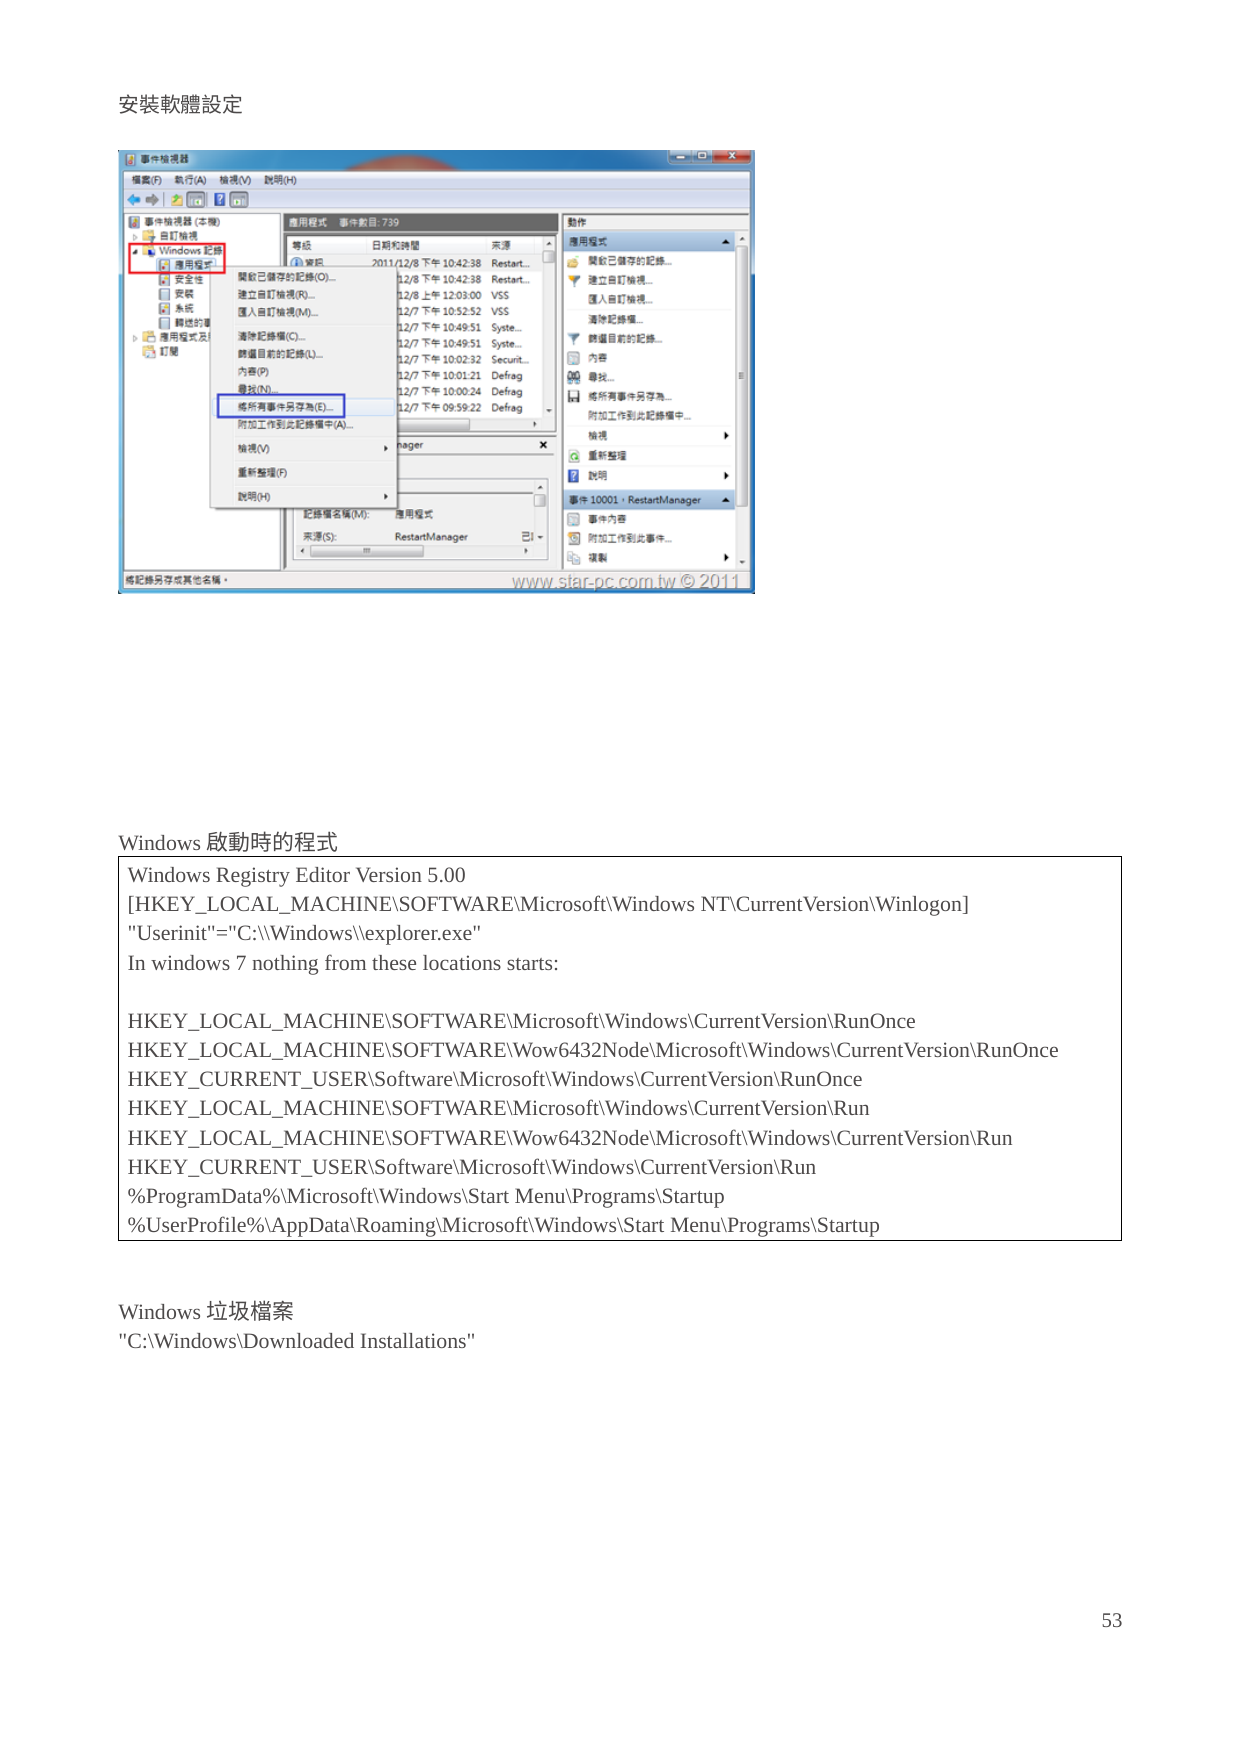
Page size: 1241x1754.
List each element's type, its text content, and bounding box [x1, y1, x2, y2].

text %ProgramData%\Microsoft\Windows\Start Menu\Programs\Startup [119, 1177, 1121, 1206]
text "Userinit"="C:\\Windows\\explorer.exe" [119, 914, 1121, 943]
text HKEY_CURRENT_USER\Software\Microsoft\Windows\CurrentVersion\Run [119, 1148, 1121, 1177]
text Windows Registry Editor Version 5.00 [119, 857, 1121, 885]
text HKEY_LOCAL_MACHINE\SOFTWARE\Microsoft\Windows\CurrentVersion\Run [119, 1089, 1121, 1118]
text Windows 啟動時的程式 [118, 827, 1122, 856]
text "C:\Windows\Downloaded Installations" [118, 1325, 1122, 1354]
text HKEY_LOCAL_MACHINE\SOFTWARE\Wow6432Node\Microsoft\Windows\CurrentVersion\RunOnce [119, 1031, 1121, 1060]
text In windows 7 nothing from these locations starts: [119, 943, 1121, 976]
text [HKEY_LOCAL_MACHINE\SOFTWARE\Microsoft\Windows NT\CurrentVersion\Winlogon] [119, 885, 1121, 914]
text HKEY_LOCAL_MACHINE\SOFTWARE\Wow6432Node\Microsoft\Windows\CurrentVersion\Run [119, 1118, 1121, 1148]
text HKEY_LOCAL_MACHINE\SOFTWARE\Microsoft\Windows\CurrentVersion\RunOnce [119, 1002, 1121, 1031]
text Windows 垃圾檔案 [118, 1296, 1122, 1325]
text HKEY_CURRENT_USER\Software\Microsoft\Windows\CurrentVersion\RunOnce [119, 1060, 1121, 1089]
text %UserProfile%\AppData\Roaming\Microsoft\Windows\Start Menu\Programs\Startup [119, 1206, 1121, 1240]
